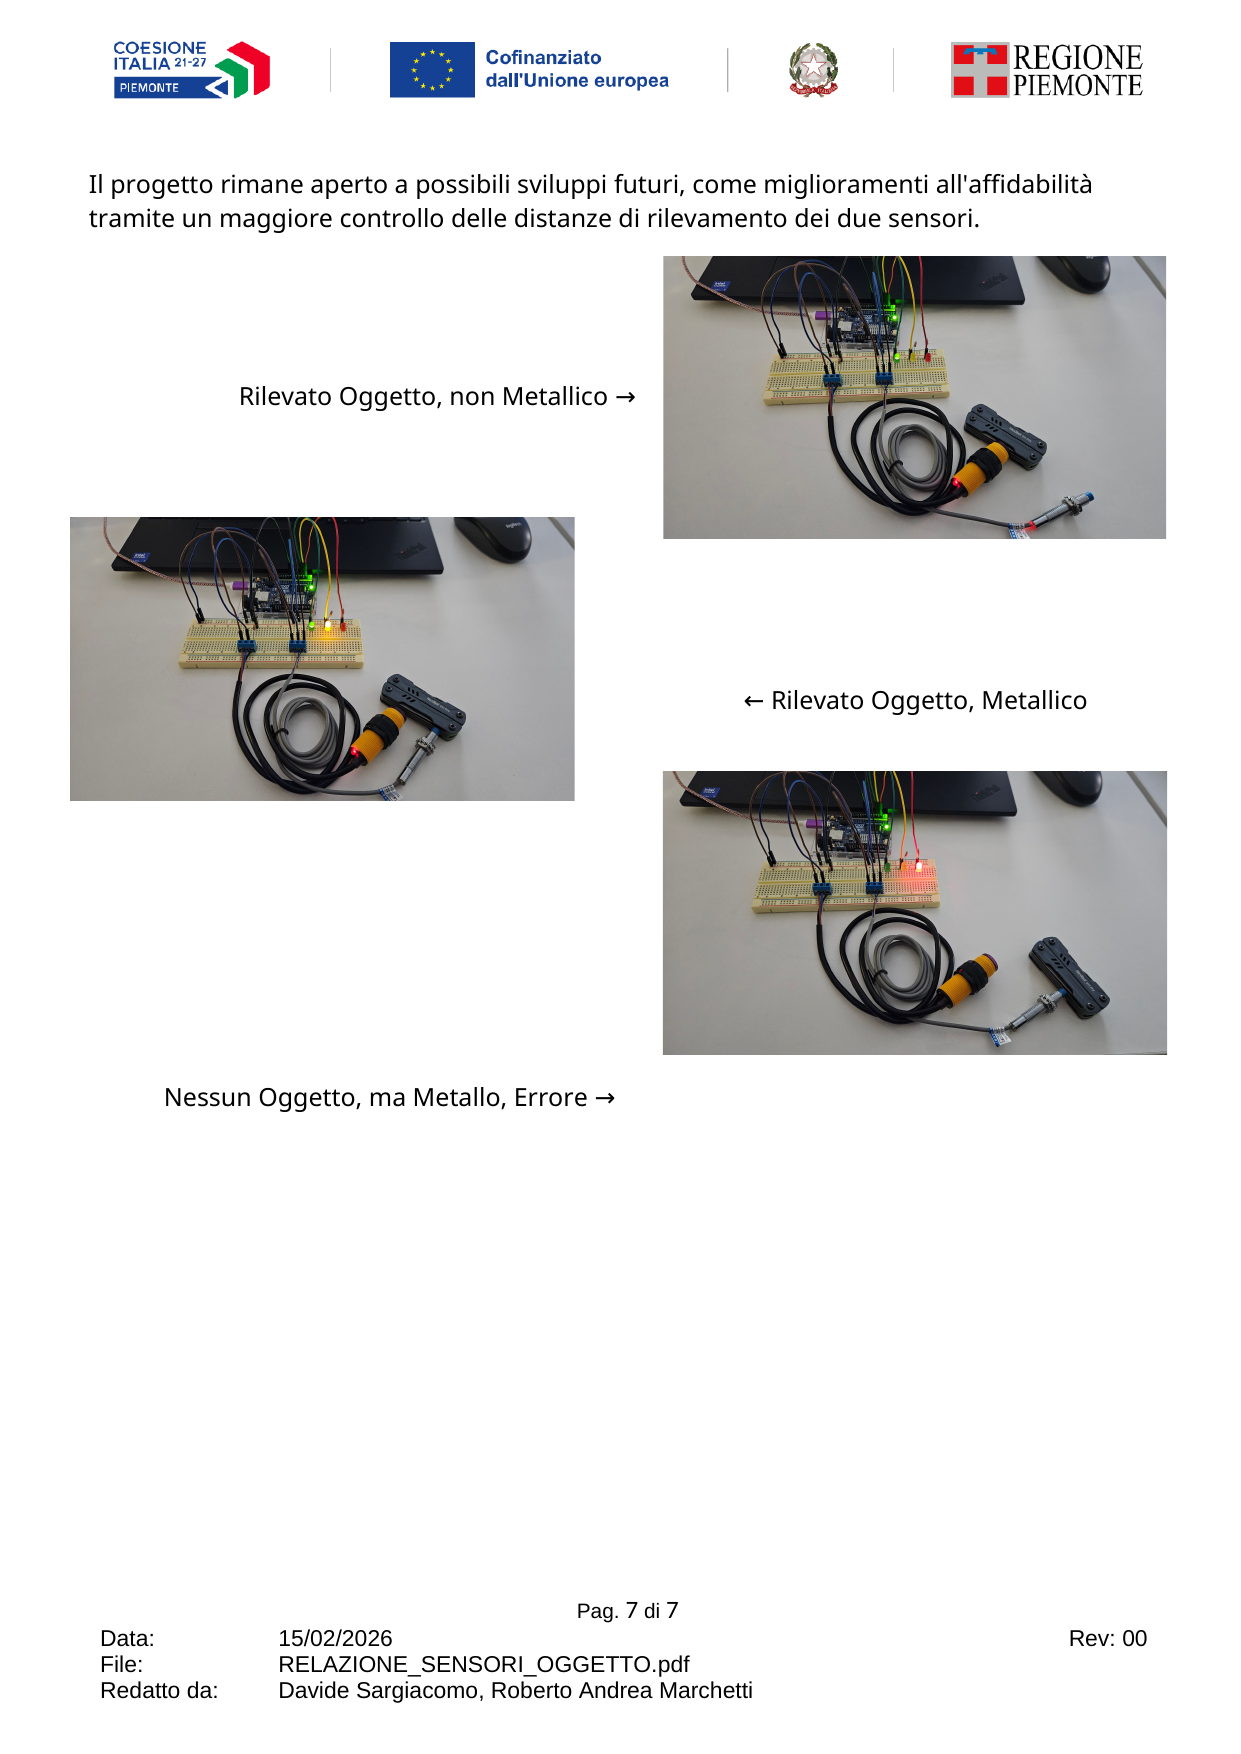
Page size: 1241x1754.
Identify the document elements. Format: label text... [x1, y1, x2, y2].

text Rilevato Oggetto, non Metallico → [164, 378, 663, 412]
picture [70, 517, 575, 801]
picture [663, 256, 1167, 539]
text Il progetto rimane aperto a possibili sviluppi futuri, come miglioramenti all'affidabilità tramite un maggiore controllo delle distanze di rilevamento dei due sensori. [89, 167, 1167, 235]
text Nessun Oggetto, ma Metallo, Errore → [89, 1080, 1167, 1114]
text ← Rilevato Oggetto, Metallico [575, 683, 1167, 717]
picture [662, 771, 1168, 1055]
picture [108, 29, 1147, 119]
